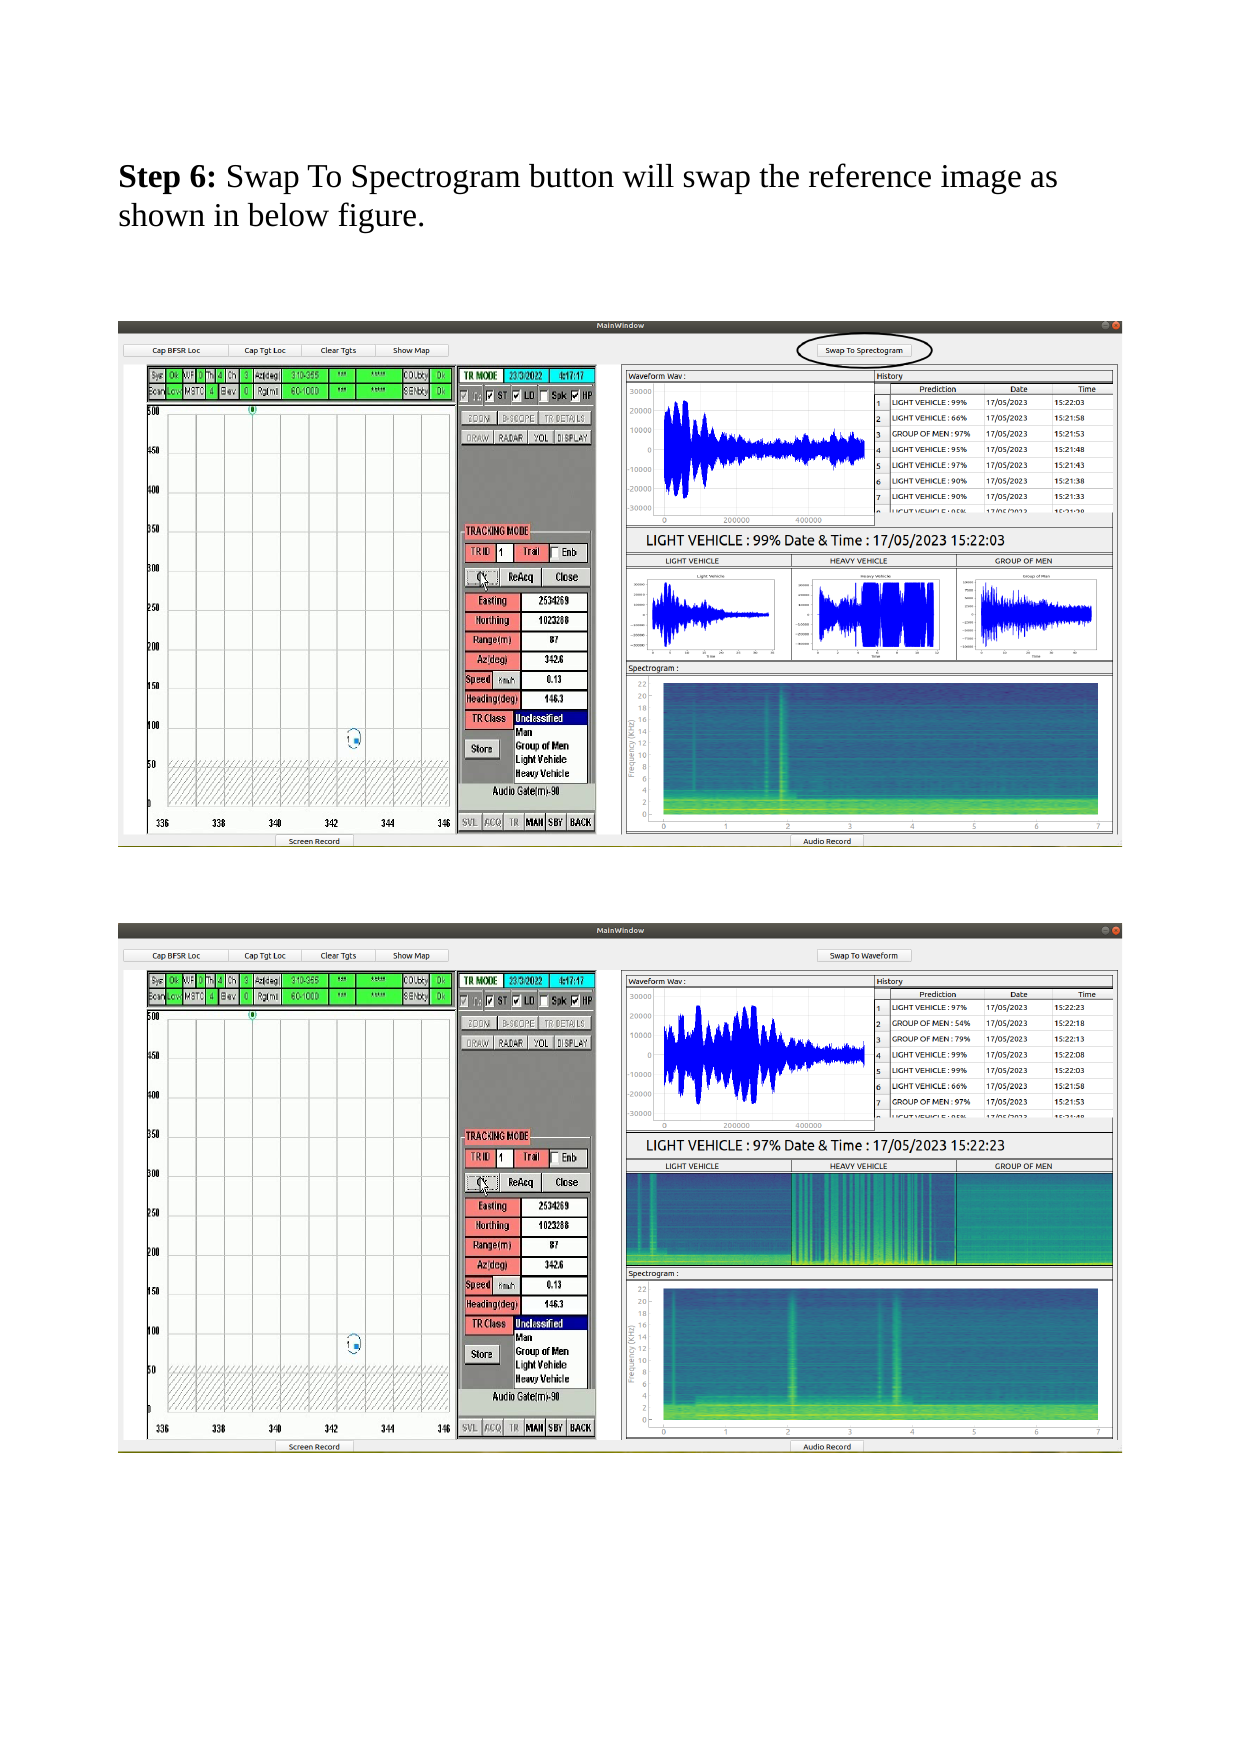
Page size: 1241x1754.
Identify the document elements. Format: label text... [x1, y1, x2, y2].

text Step 6: Swap To Spectrogram button will swap the reference image as [118, 156, 1122, 195]
text shown in below figure. [118, 195, 1122, 233]
picture [118, 923, 1123, 1453]
picture [118, 321, 1123, 847]
